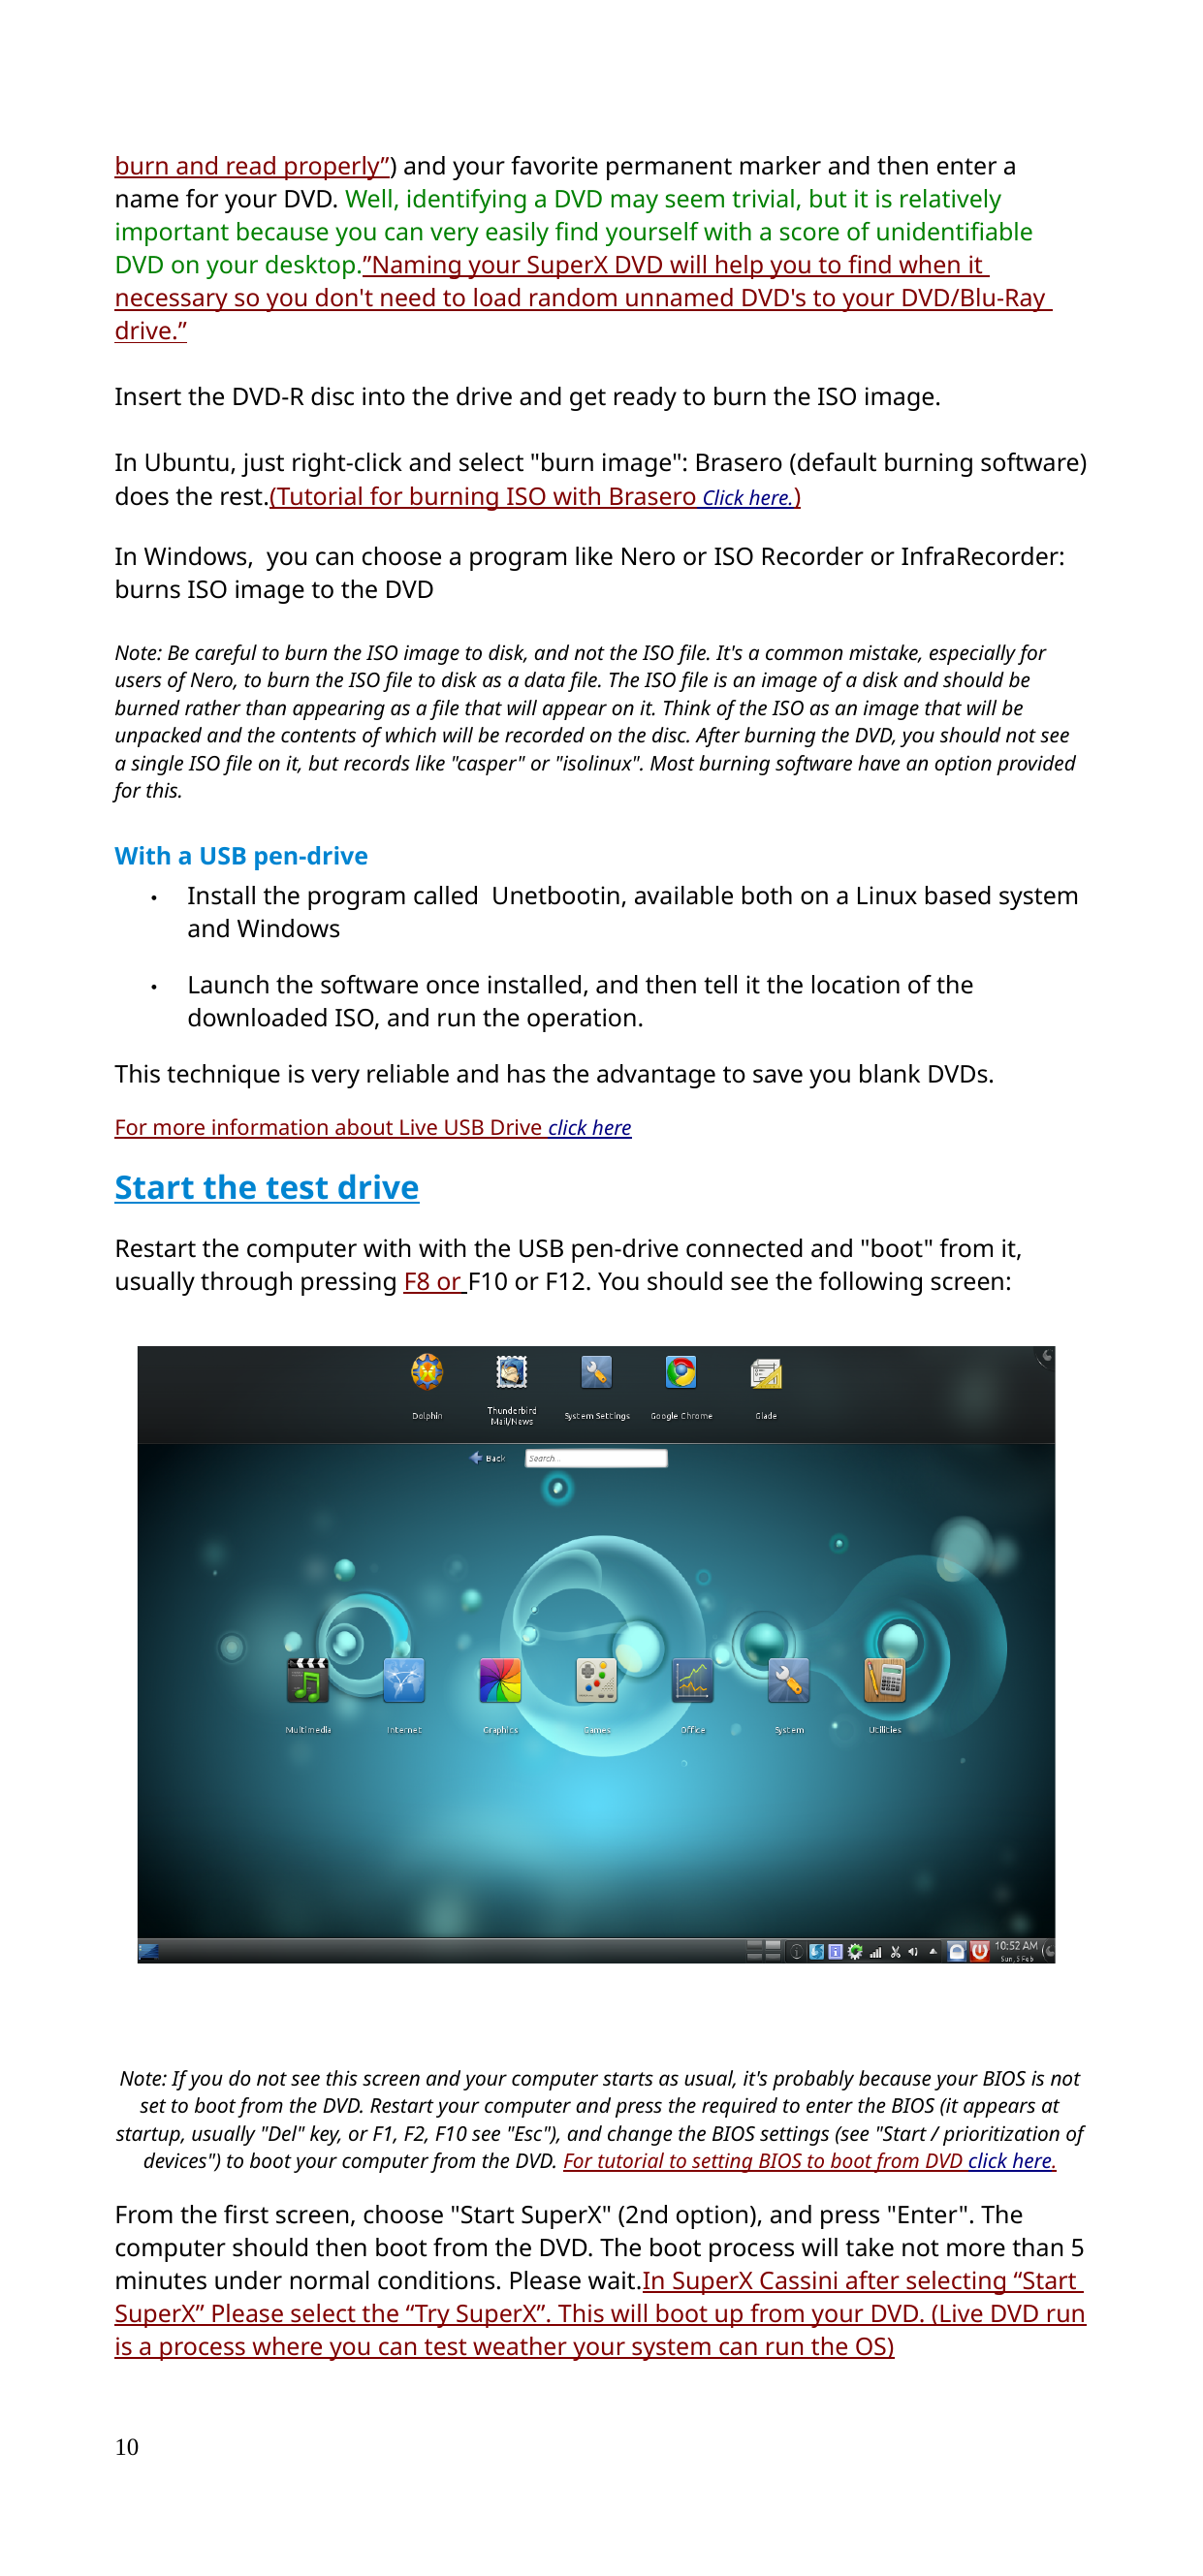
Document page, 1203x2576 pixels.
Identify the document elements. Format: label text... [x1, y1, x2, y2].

text From the first screen, choose "Start SuperX" (2nd option), and press "Enter". The computer should then boot from the DVD. The boot process will take not more than 5 minutes under normal conditions. Please wait.In SuperX Cassini after selecting “Start SuperX” Please select the “Try SuperX”. This will boot up from your DVD. (Live DVD run is a process where you can test weather your system can run the OS) [114, 2197, 1088, 2363]
list Install the program called Unetbootin, available both on a Linux based system and Windows [151, 879, 1088, 945]
text Note: Be careful to burn the ISO image to disk, and not the ISO file. It's a common mistake, especially for users of Nero, to burn the ISO file to disk as a data file. The ISO file is an image of a disk and should be burned rather than appearing as a file that will appear on it. Think of the ISO as an image that will be unpacked and the contents of which will be recorded on the disc. After burning the DVD, you should not see a single ISO file on it, but records like "casper" or "isolinux". Most burning software have an option provided for this. [114, 639, 1088, 803]
text In Ubuntu, just right-click and select "burn image": Brasero (default burning software) does the rest.(Tutorial for burning ISO with Brasero Click here.) [114, 446, 1088, 512]
text This technique is very reliable and has the advantage to save you blank DVDs. [114, 1056, 1088, 1089]
text Start the test drive [114, 1164, 1088, 1209]
text Note: If you do not see this screen and your computer starts as usual, it's probably because your BIOS is not set to boot from the DVD. Restart your computer and press the required to enter the BIOS (it appears at startup, usually "Del" key, or F1, F2, F10 see "Esc"), and change the BIOS settings (see "Start / prioritization of devices") to boot your computer from the DVD. For tutorial to setting BIOS to boot from DVD click here. [114, 2064, 1088, 2175]
picture [137, 1346, 1056, 1963]
text For more information about Live USB Drive click here [114, 1113, 1088, 1142]
text Insert the DVD-R disc into the drive and get ready to burn the ISO image. [114, 380, 1088, 413]
text burn and read properly”) and your favorite permanent marker and then enter a name for your DVD. Well, identifying a DVD may seem trivial, but it is relatively important because you can very easily find yourself with a score of unidentifiable DVD on your desktop.”Naming your SuperX DVD will help you to find when it necessary so you don't need to load random unnamed DVD's to your DVD/Blu-Ray drive.” [114, 148, 1088, 347]
text In Windows, you can choose a program like Nero or ISO Recorder or InfraRecorder: burns ISO image to the DVD [114, 540, 1088, 606]
subtitle With a USB pen-drive [114, 839, 1088, 872]
text Restart the computer with with the USB pen-drive connected and "boot" from it, usually through pressing F8 or F10 or F12. You should see the following screen: [114, 1231, 1088, 1297]
list Launch the software once installed, and then tell it the location of the downloaded ISO, and run the operation. [151, 967, 1088, 1034]
